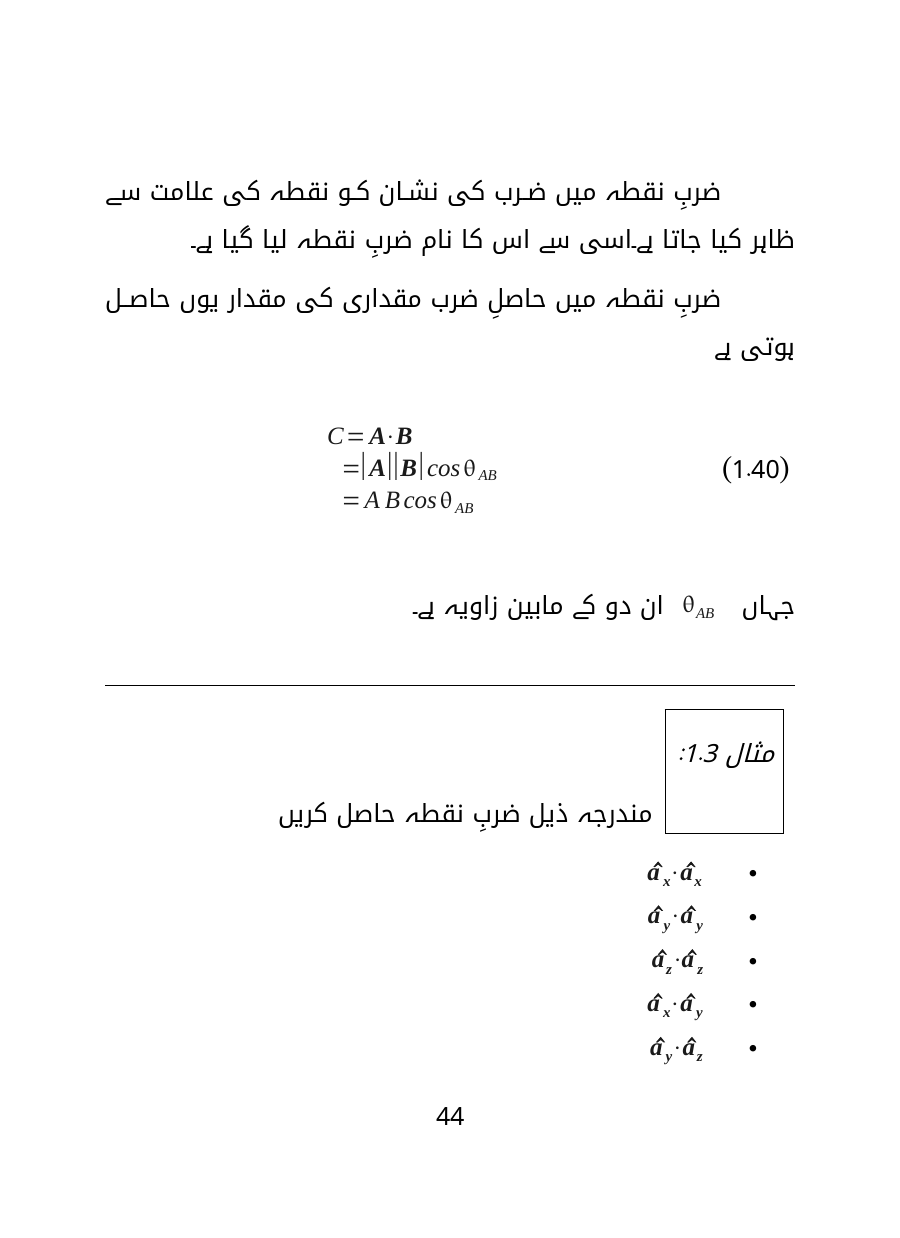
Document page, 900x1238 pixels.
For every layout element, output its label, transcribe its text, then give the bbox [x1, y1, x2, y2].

text مثال 1.3: [673, 731, 774, 778]
text مندرجہ ذیل ضربِ نقطہ حاصل کریں [105, 790, 795, 838]
text جہاں ان دو کے مابین زاویہ ہے۔ [105, 582, 795, 629]
text ضربِ نقطہ میں ضرب کی نشان کو نقطہ کی علامت سے ظاہر کیا جاتا ہے۔اسی سے اس کا نام ضربِ نقطہ لیا گیا ہے۔ [105, 168, 795, 263]
table_header [105, 417, 709, 535]
table_header (1.40) [710, 417, 795, 535]
text ضربِ نقطہ میں حاصلِ ضرب مقداری کی مقدار یوں حاصل ہوتی ہے [105, 276, 795, 371]
